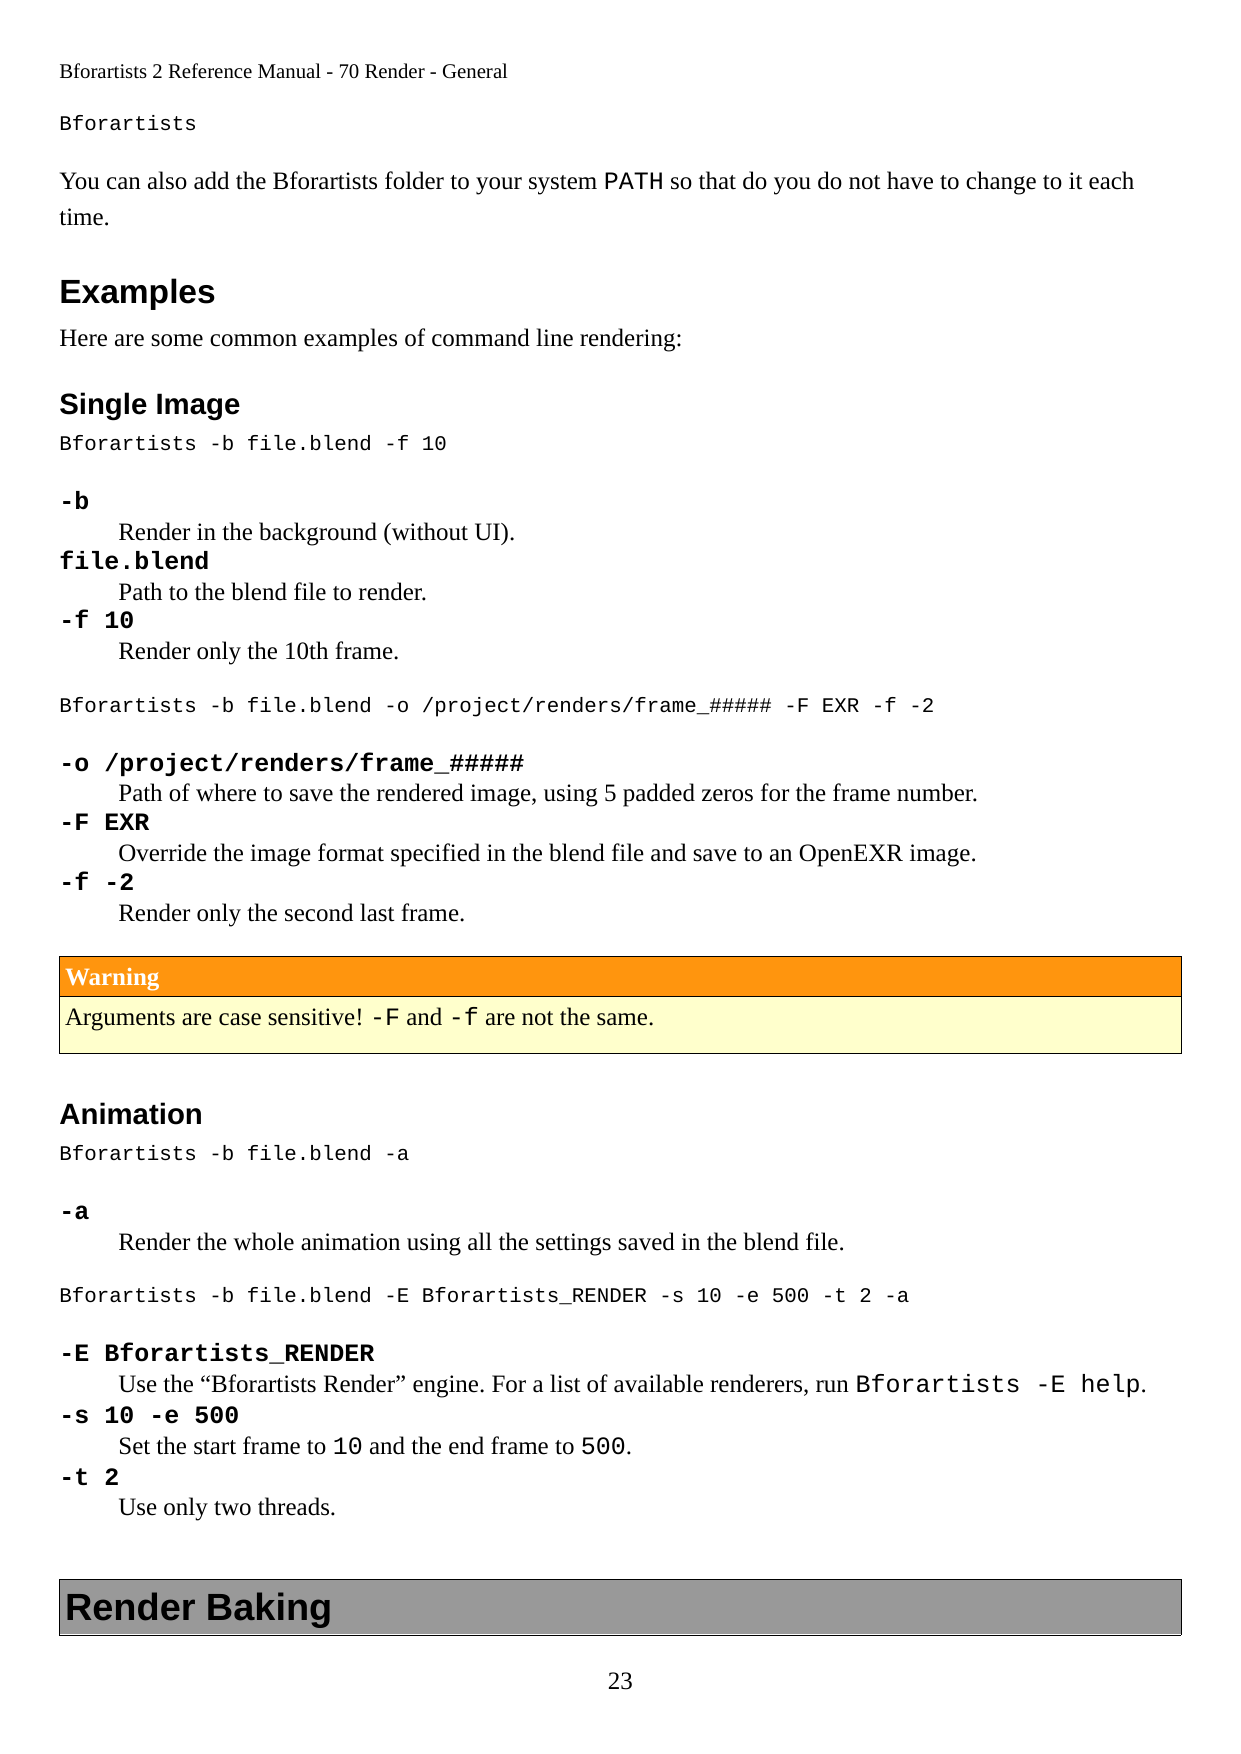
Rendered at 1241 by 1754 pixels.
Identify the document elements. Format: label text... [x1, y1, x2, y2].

text Bforartists [59, 113, 1181, 136]
subtitle -f 10 [59, 606, 1181, 636]
text Bforartists -b file.blend -a [59, 1143, 1181, 1167]
subtitle -f -2 [59, 867, 1181, 898]
list Set the start frame to 10 and the end frame to 500. [118, 1431, 1181, 1462]
list Use the “Bforartists Render” engine. For a list of available renderers, run Bforartists -E help. [118, 1369, 1181, 1400]
text Bforartists -b file.blend -f 10 [59, 433, 1181, 457]
subtitle Examples [59, 272, 1181, 311]
list Render in the background (without UI). [118, 517, 1181, 546]
list Use only two threads. [118, 1492, 1181, 1521]
subtitle file.blend [59, 546, 1181, 577]
table_cell Arguments are case sensitive! -F and -f are not the same. [60, 997, 1181, 1053]
text Here are some common examples of command line rendering: [59, 323, 1181, 352]
list Path to the blend file to render. [118, 577, 1181, 606]
text Bforartists -b file.blend -o /project/renders/frame_##### -F EXR -f -2 [59, 694, 1181, 718]
list Override the image format specified in the blend file and save to an OpenEXR image. [118, 838, 1181, 867]
subtitle Animation [59, 1097, 1181, 1130]
list Render the whole animation using all the settings saved in the blend file. [118, 1227, 1181, 1256]
subtitle Single Image [59, 387, 1181, 421]
table_header Render Baking [60, 1580, 1181, 1634]
subtitle -a [59, 1196, 1181, 1227]
subtitle -s 10 -e 500 [59, 1400, 1181, 1431]
list Path of where to save the rendered image, using 5 padded zeros for the frame number. [118, 778, 1181, 807]
subtitle -t 2 [59, 1462, 1181, 1492]
text Bforartists -b file.blend -E Bforartists_RENDER -s 10 -e 500 -t 2 -a [59, 1285, 1181, 1309]
subtitle -b [59, 486, 1181, 517]
table_header Warning [60, 957, 1181, 996]
subtitle -o /project/renders/frame_##### [59, 748, 1181, 778]
subtitle -E Bforartists_RENDER [59, 1338, 1181, 1369]
text You can also add the Bforartists folder to your system PATH so that do you do not have to change to it each time. [59, 166, 1181, 231]
list Render only the second last frame. [118, 898, 1181, 926]
subtitle -F EXR [59, 807, 1181, 838]
list Render only the 10th frame. [118, 636, 1181, 665]
